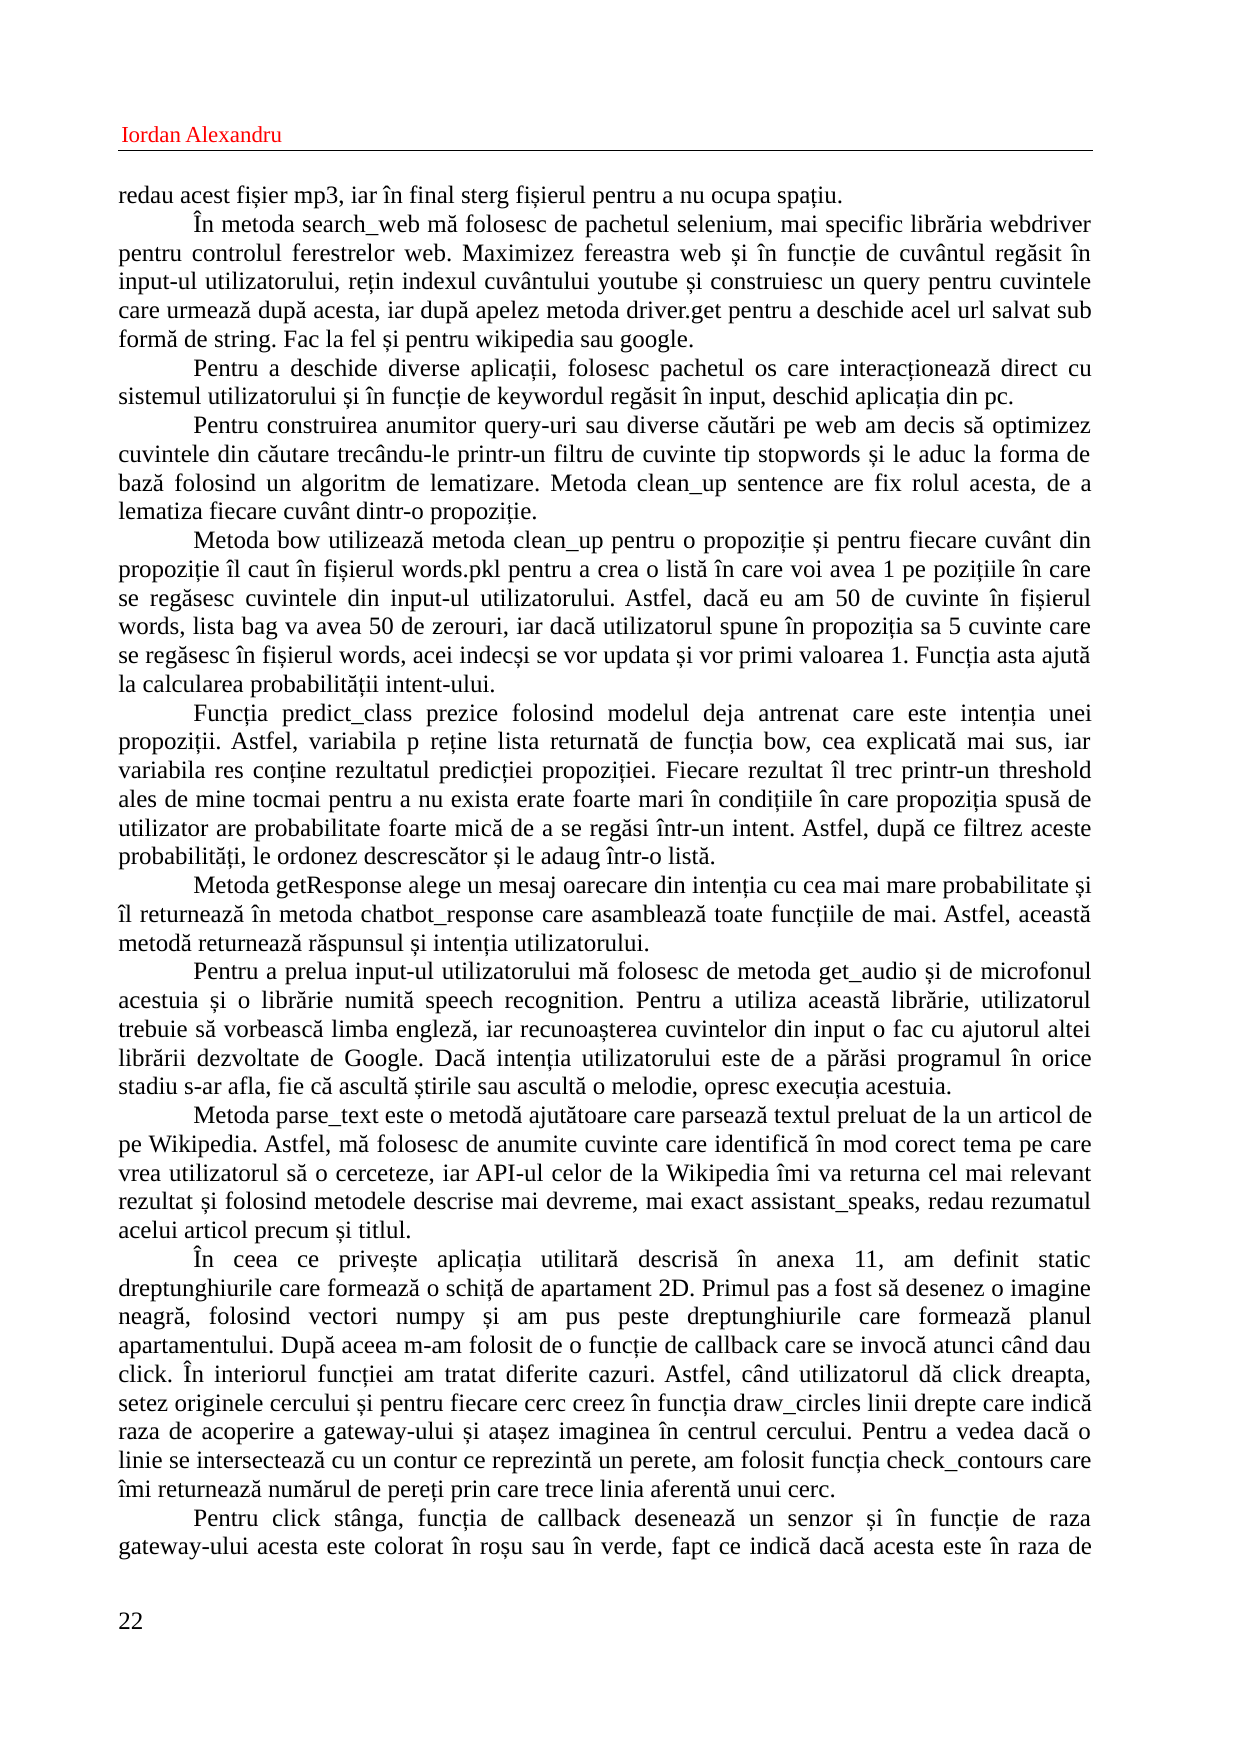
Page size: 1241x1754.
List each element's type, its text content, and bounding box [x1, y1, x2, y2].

text Metoda parse_text este o metodă ajutătoare care parsează textul preluat de la un articol de pe Wikipedia. Astfel, mă folosesc de anumite cuvinte care identifică în mod corect tema pe care vrea utilizatorul să o cerceteze, iar API-ul celor de la Wikipedia îmi va returna cel mai relevant rezultat și folosind metodele descrise mai devreme, mai exact assistant_speaks, redau rezumatul acelui articol precum și titlul. [118, 1100, 1093, 1244]
text Funcția predict_class prezice folosind modelul deja antrenat care este intenția unei propoziții. Astfel, variabila p reține lista returnată de funcția bow, cea explicată mai sus, iar variabila res conține rezultatul predicției propoziției. Fiecare rezultat îl trec printr-un threshold ales de mine tocmai pentru a nu exista erate foarte mari în condițiile în care propoziția spusă de utilizator are probabilitate foarte mică de a se regăsi într-un intent. Astfel, după ce filtrez aceste probabilități, le ordonez descrescător și le adaug într-o listă. [118, 698, 1093, 870]
text Pentru construirea anumitor query-uri sau diverse căutări pe web am decis să optimizez cuvintele din căutare trecându-le printr-un filtru de cuvinte tip stopwords și le aduc la forma de bază folosind un algoritm de lematizare. Metoda clean_up sentence are fix rolul acesta, de a lematiza fiecare cuvânt dintr-o propoziție. [118, 410, 1093, 525]
text În ceea ce privește aplicația utilitară descrisă în anexa 11, am definit static dreptunghiurile care formează o schiță de apartament 2D. Primul pas a fost să desenez o imagine neagră, folosind vectori numpy și am pus peste dreptunghiurile care formează planul apartamentului. După aceea m-am folosit de o funcție de callback care se invocă atunci când dau click. În interiorul funcției am tratat diferite cazuri. Astfel, când utilizatorul dă click dreapta, setez originele cercului și pentru fiecare cerc creez în funcția draw_circles linii drepte care indică raza de acoperire a gateway-ului și atașez imaginea în centrul cercului. Pentru a vedea dacă o linie se intersectează cu un contur ce reprezintă un perete, am folosit funcția check_contours care îmi returnează numărul de pereți prin care trece linia aferentă unui cerc. [118, 1244, 1093, 1503]
text Pentru click stânga, funcția de callback desenează un senzor și în funcție de raza gateway-ului acesta este colorat în roșu sau în verde, fapt ce indică dacă acesta este în raza de [118, 1503, 1093, 1560]
text redau acest fișier mp3, iar în final sterg fișierul pentru a nu ocupa spațiu. [118, 180, 1093, 209]
text Pentru a deschide diverse aplicații, folosesc pachetul os care interacționează direct cu sistemul utilizatorului și în funcție de keywordul regăsit în input, deschid aplicația din pc. [118, 353, 1093, 410]
text Metoda bow utilizează metoda clean_up pentru o propoziție și pentru fiecare cuvânt din propoziție îl caut în fișierul words.pkl pentru a crea o listă în care voi avea 1 pe pozițiile în care se regăsesc cuvintele din input-ul utilizatorului. Astfel, dacă eu am 50 de cuvinte în fișierul words, lista bag va avea 50 de zerouri, iar dacă utilizatorul spune în propoziția sa 5 cuvinte care se regăsesc în fișierul words, acei indecși se vor updata și vor primi valoarea 1. Funcția asta ajută la calcularea probabilității intent-ului. [118, 525, 1093, 698]
text Pentru a prelua input-ul utilizatorului mă folosesc de metoda get_audio și de microfonul acestuia și o librărie numită speech recognition. Pentru a utiliza această librărie, utilizatorul trebuie să vorbească limba engleză, iar recunoașterea cuvintelor din input o fac cu ajutorul altei librării dezvoltate de Google. Dacă intenția utilizatorului este de a părăsi programul în orice stadiu s-ar afla, fie că ascultă știrile sau ascultă o melodie, opresc execuția acestuia. [118, 956, 1093, 1100]
text În metoda search_web mă folosesc de pachetul selenium, mai specific librăria webdriver pentru controlul ferestrelor web. Maximizez fereastra web și în funcție de cuvântul regăsit în input-ul utilizatorului, rețin indexul cuvântului youtube și construiesc un query pentru cuvintele care urmează după acesta, iar după apelez metoda driver.get pentru a deschide acel url salvat sub formă de string. Fac la fel și pentru wikipedia sau google. [118, 209, 1093, 353]
text Metoda getResponse alege un mesaj oarecare din intenția cu cea mai mare probabilitate și îl returnează în metoda chatbot_response care asamblează toate funcțiile de mai. Astfel, această metodă returnează răspunsul și intenția utilizatorului. [118, 870, 1093, 956]
